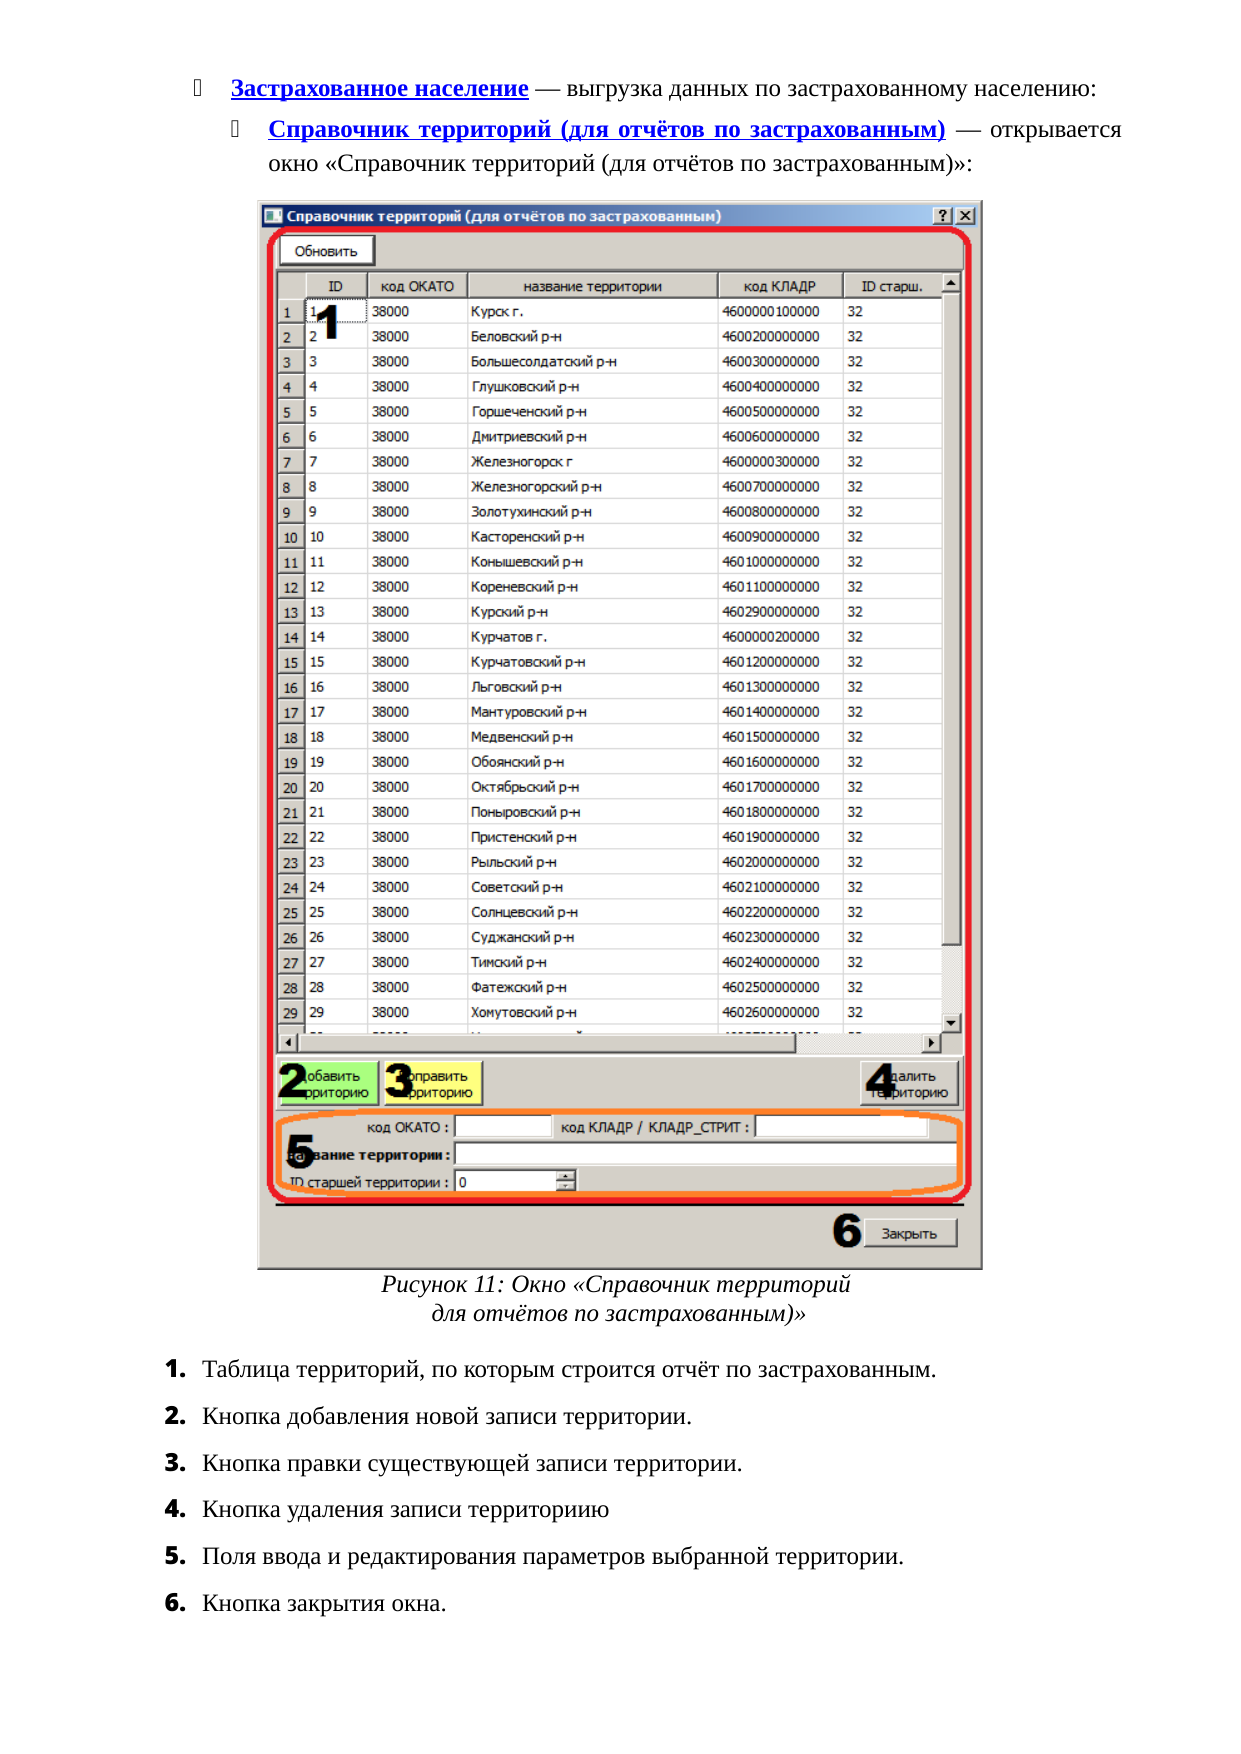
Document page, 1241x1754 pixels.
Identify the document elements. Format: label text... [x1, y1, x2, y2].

list Таблица территорий, по которым строится отчёт по застрахованным. [164, 1351, 1113, 1385]
list Кнопка удаления записи территориию [164, 1491, 1113, 1525]
text Рисунок 11: Окно «Справочник территорий для отчётов по застрахованным)» [127, 201, 1113, 1327]
list Кнопка добавления новой записи территории. [164, 1397, 1113, 1431]
list Справочник территорий (для отчётов по застрахованным) — открывается окно «Справочник территорий (для отчётов по застрахованным)»: [231, 114, 1122, 177]
list Застрахованное население — выгрузка данных по застрахованному населению: [193, 73, 1122, 102]
list Кнопка закрытия окна. [164, 1584, 1113, 1618]
picture [257, 200, 983, 1270]
list Поля ввода и редактирования параметров выбранной территории. [164, 1538, 1113, 1572]
list Кнопка правки существующей записи территории. [164, 1444, 1113, 1478]
